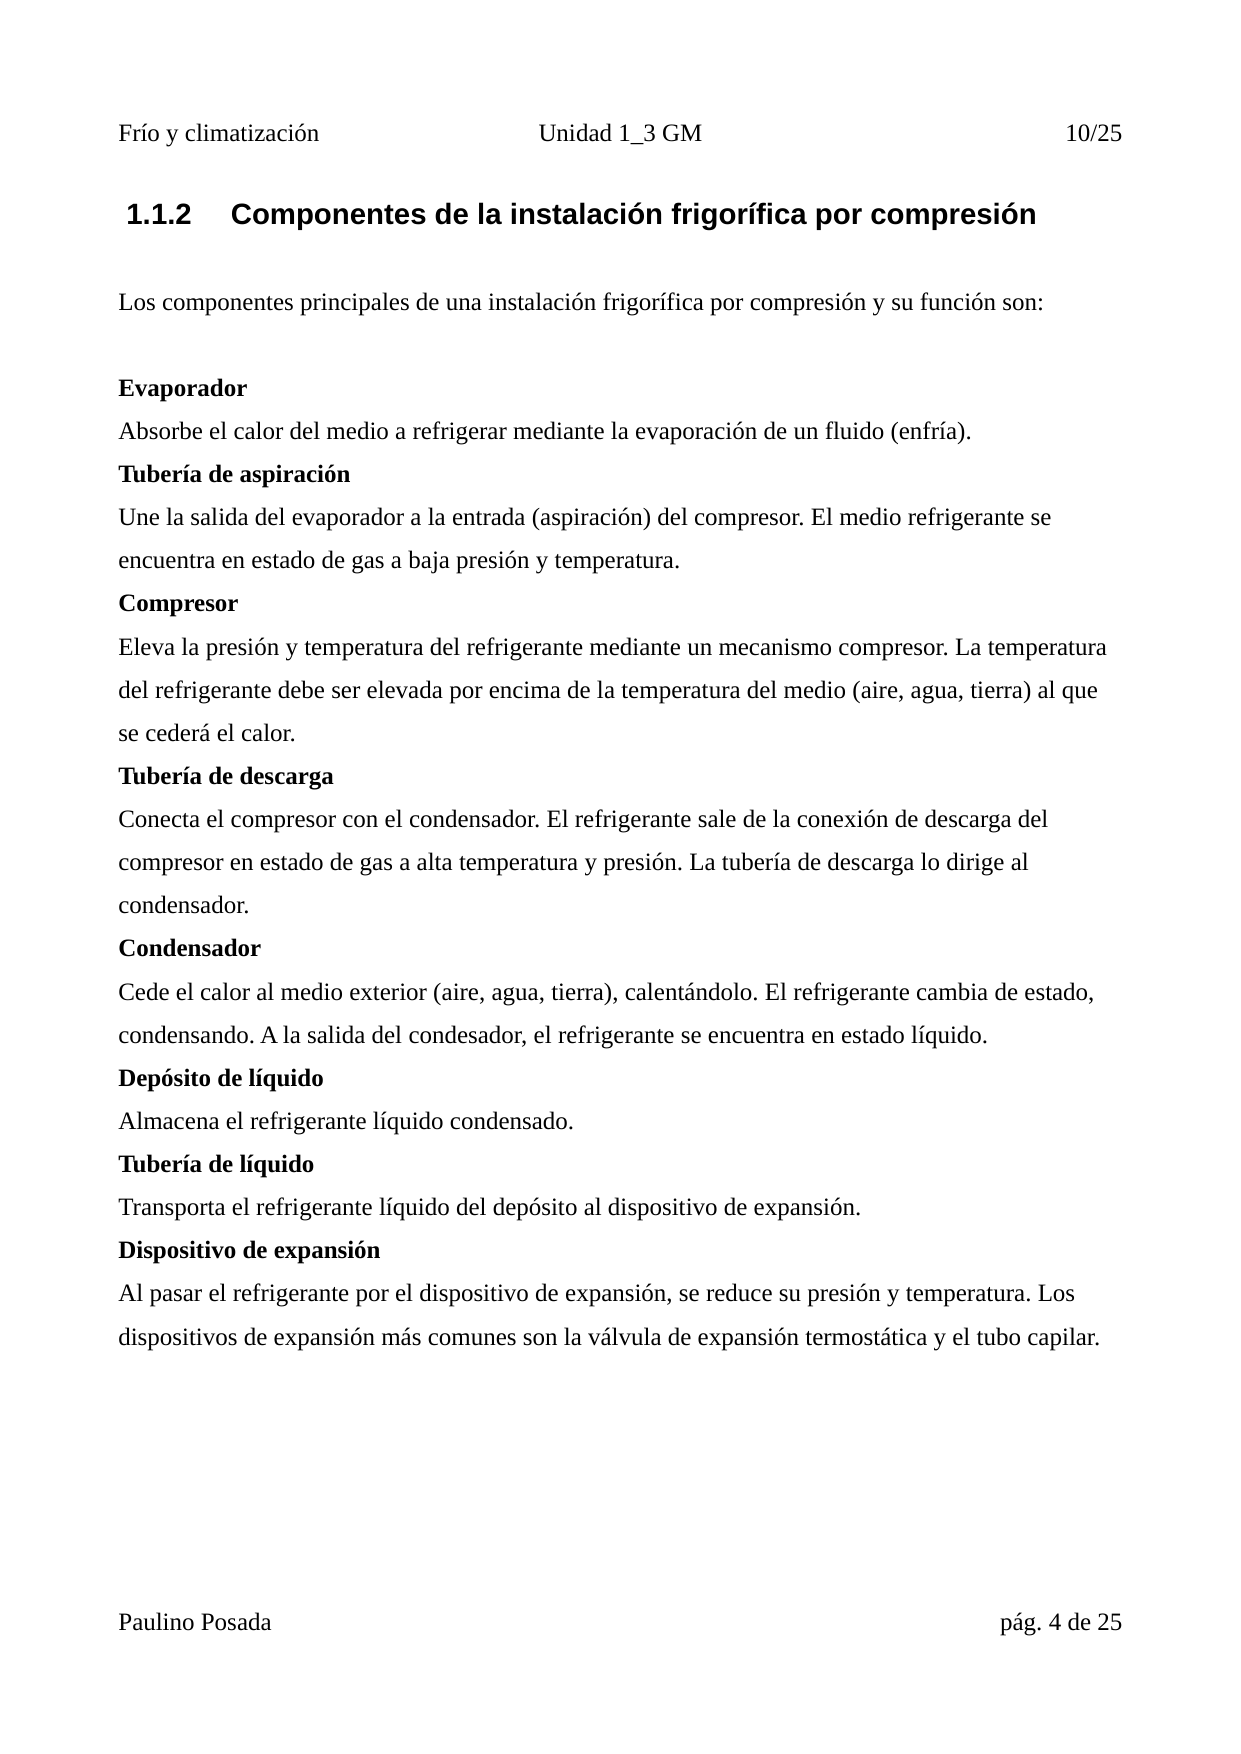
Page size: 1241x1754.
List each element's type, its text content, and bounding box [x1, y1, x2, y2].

text Al pasar el refrigerante por el dispositivo de expansión, se reduce su presión y temperatura. Los dispositivos de expansión más comunes son la válvula de expansión termostática y el tubo capilar. [118, 1278, 1122, 1350]
text Condensador [118, 933, 1122, 962]
text Une la salida del evaporador a la entrada (aspiración) del compresor. El medio refrigerante se encuentra en estado de gas a baja presión y temperatura. [118, 502, 1122, 574]
text Almacena el refrigerante líquido condensado. [118, 1106, 1122, 1135]
text Absorbe el calor del medio a refrigerar mediante la evaporación de un fluido (enfría). [118, 416, 1122, 445]
text Los componentes principales de una instalación frigorífica por compresión y su función son: [118, 287, 1122, 315]
subtitle Componentes de la instalación frigorífica por compresión [118, 197, 1122, 231]
text Dispositivo de expansión [118, 1235, 1122, 1264]
text Depósito de líquido [118, 1063, 1122, 1092]
text Cede el calor al medio exterior (aire, agua, tierra), calentándolo. El refrigerante cambia de estado, condensando. A la salida del condesador, el refrigerante se encuentra en estado líquido. [118, 977, 1122, 1048]
text Tubería de aspiración [118, 459, 1122, 488]
text Evaporador [118, 373, 1122, 402]
text Conecta el compresor con el condensador. El refrigerante sale de la conexión de descarga del compresor en estado de gas a alta temperatura y presión. La tubería de descarga lo dirige al condensador. [118, 804, 1122, 919]
text Transporta el refrigerante líquido del depósito al dispositivo de expansión. [118, 1192, 1122, 1221]
text Tubería de descarga [118, 761, 1122, 790]
text Eleva la presión y temperatura del refrigerante mediante un mecanismo compresor. La temperatura del refrigerante debe ser elevada por encima de la temperatura del medio (aire, agua, tierra) al que se cederá el calor. [118, 632, 1122, 747]
text Compresor [118, 588, 1122, 617]
text Tubería de líquido [118, 1149, 1122, 1178]
